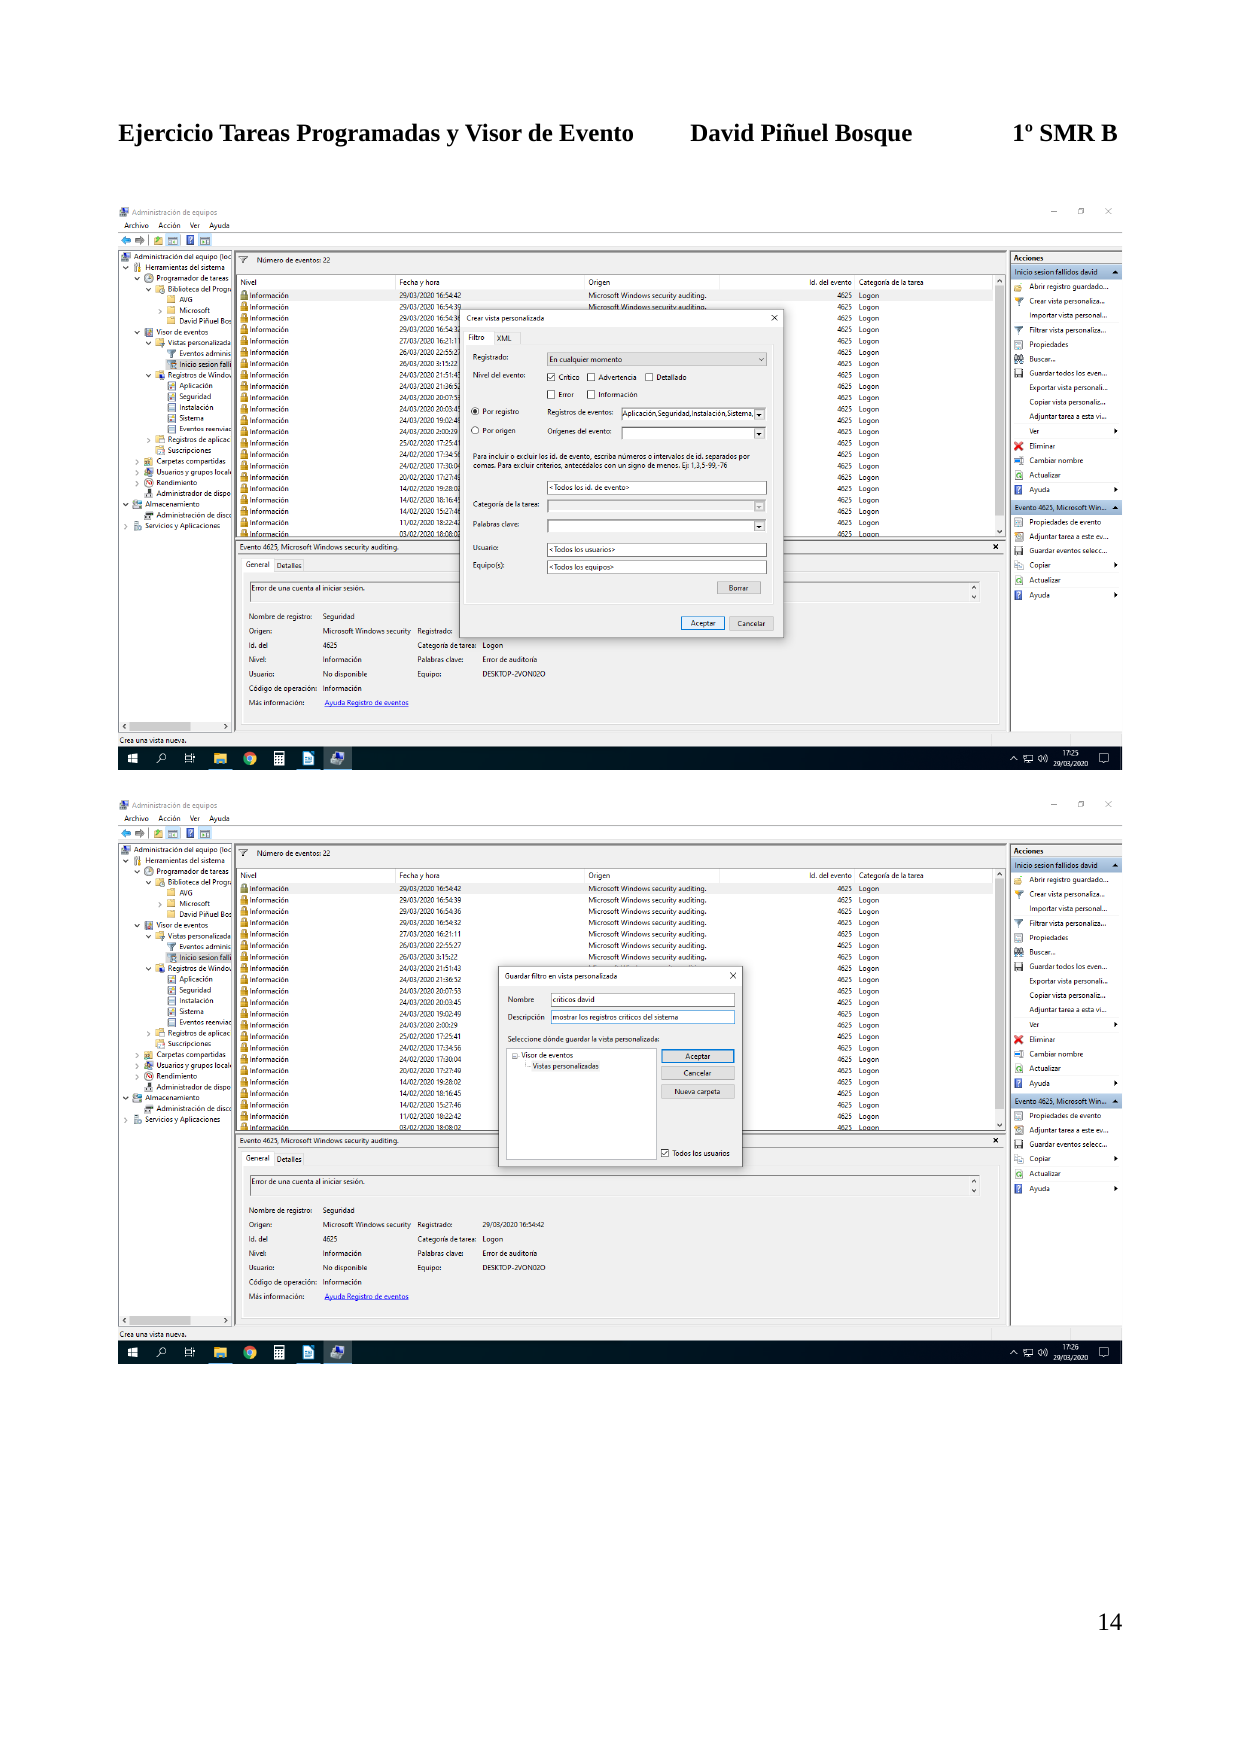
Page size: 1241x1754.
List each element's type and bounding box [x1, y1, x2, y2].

picture [118, 205, 1123, 770]
picture [118, 798, 1123, 1364]
